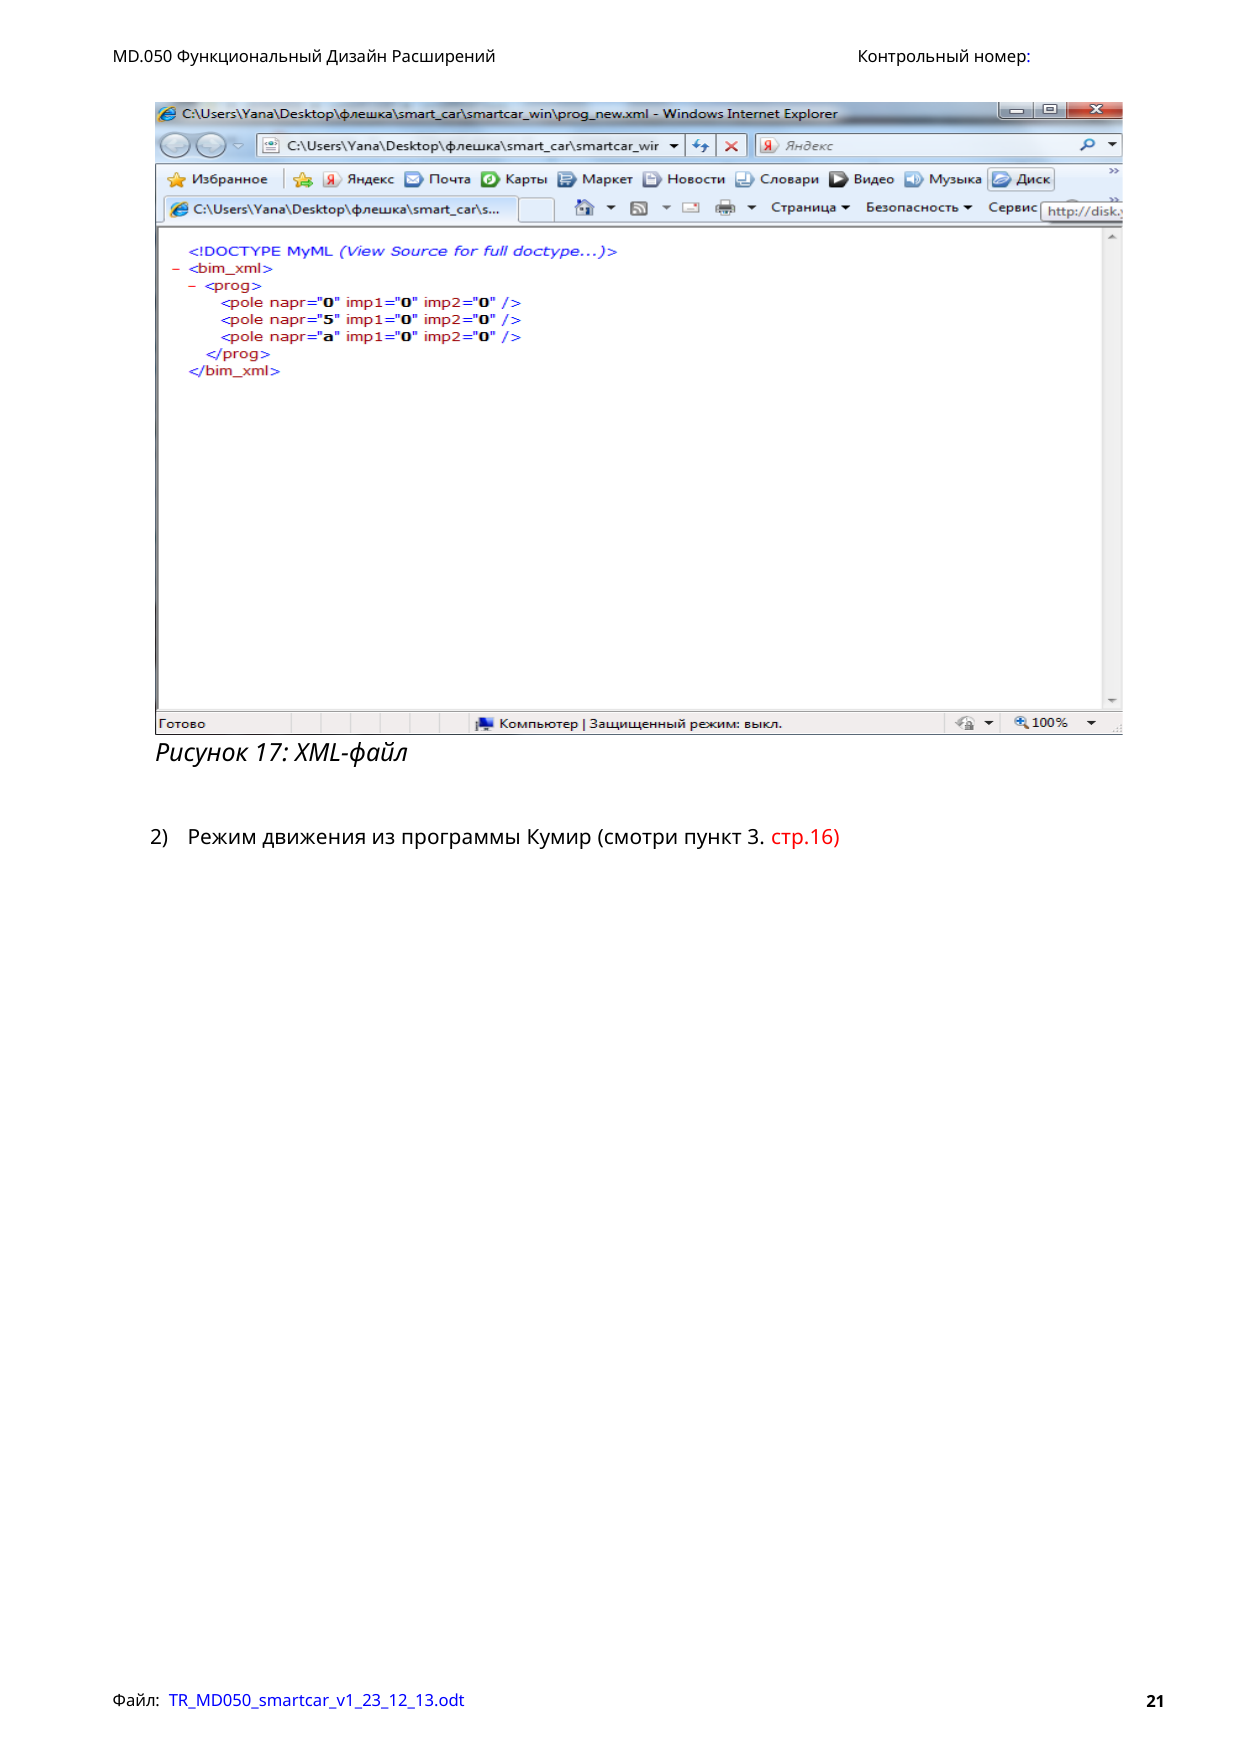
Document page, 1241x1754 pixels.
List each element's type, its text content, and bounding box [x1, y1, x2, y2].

list Режим движения из программы Кумир (смотри пункт 3. стр.16) [150, 822, 1165, 851]
text Рисунок 17: XML-файл [155, 735, 1122, 769]
picture [155, 102, 1123, 735]
